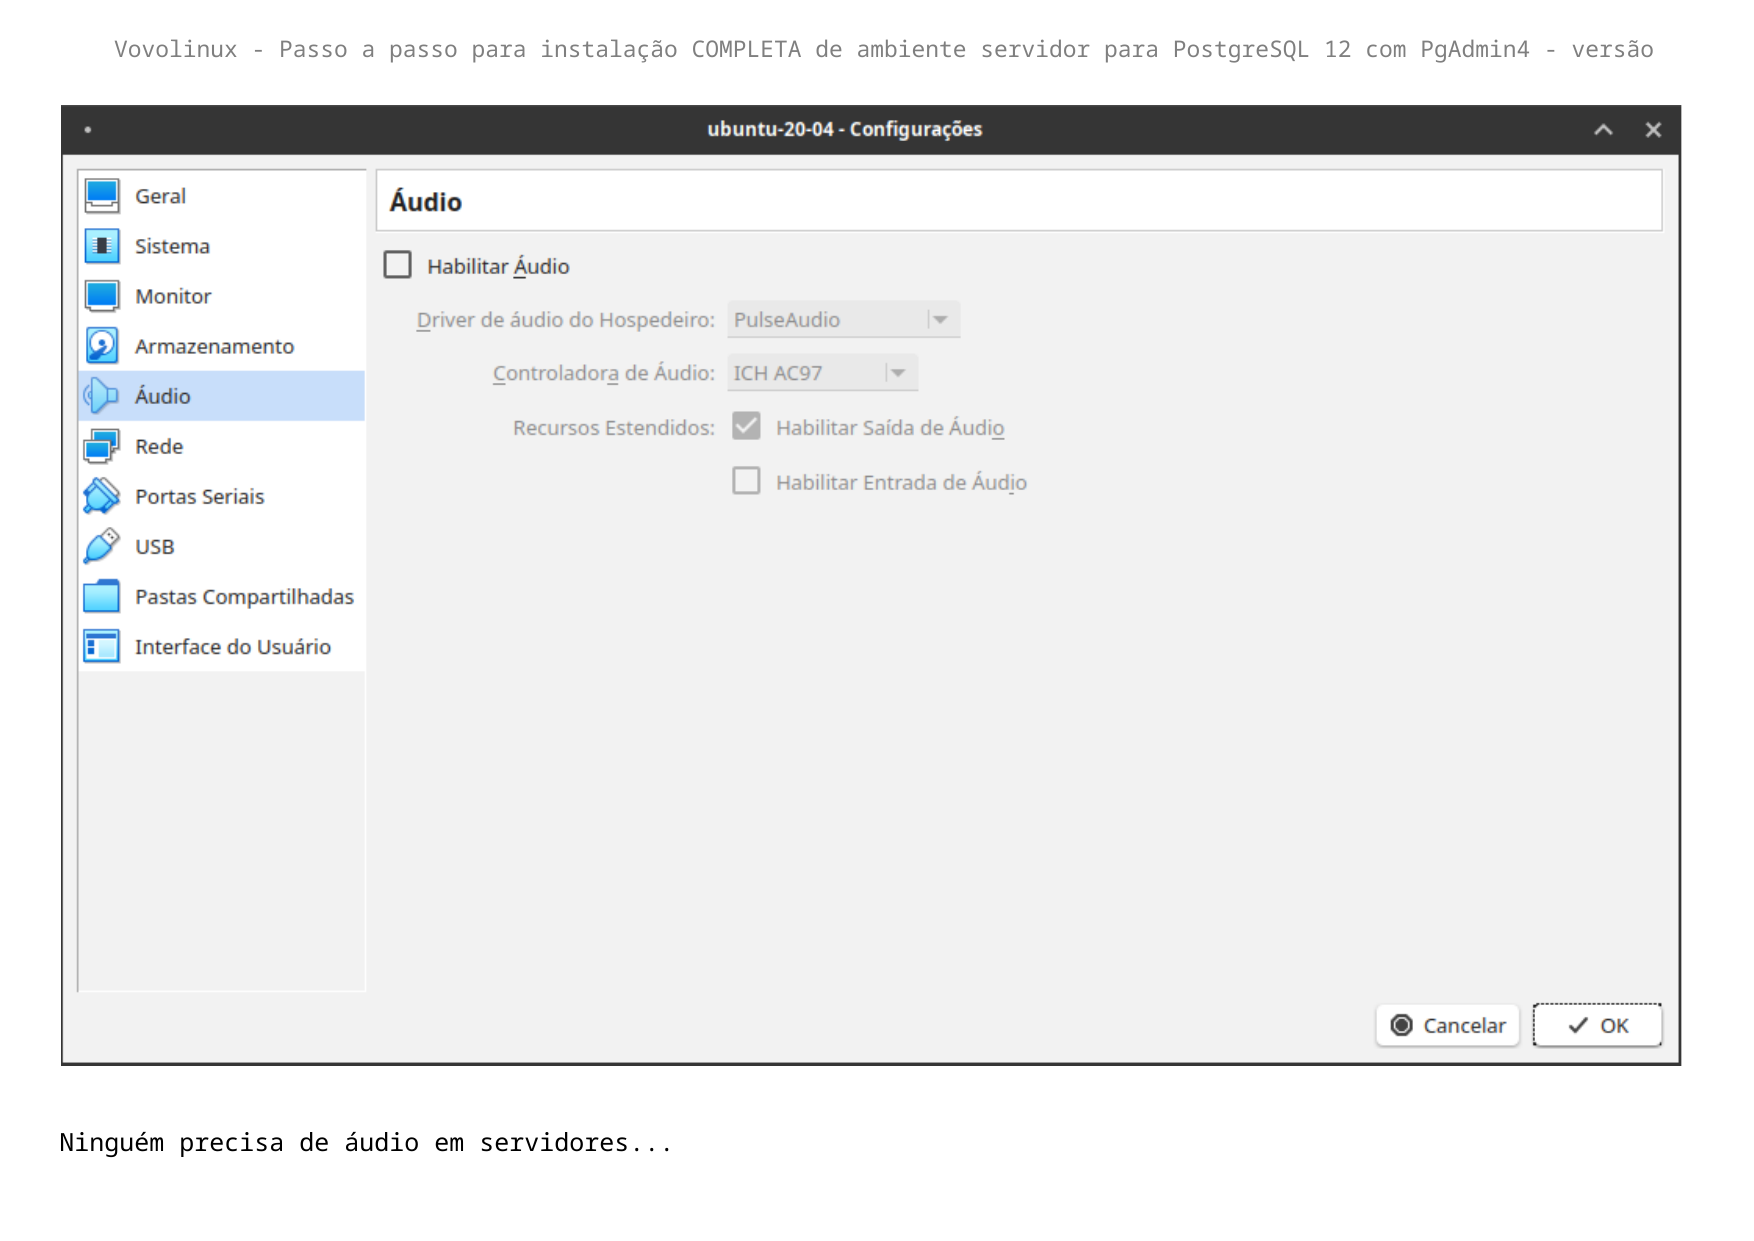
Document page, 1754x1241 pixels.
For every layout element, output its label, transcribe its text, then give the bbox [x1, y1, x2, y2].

picture [61, 105, 1682, 1066]
text Ninguém precisa de áudio em servidores... [59, 1124, 1695, 1158]
